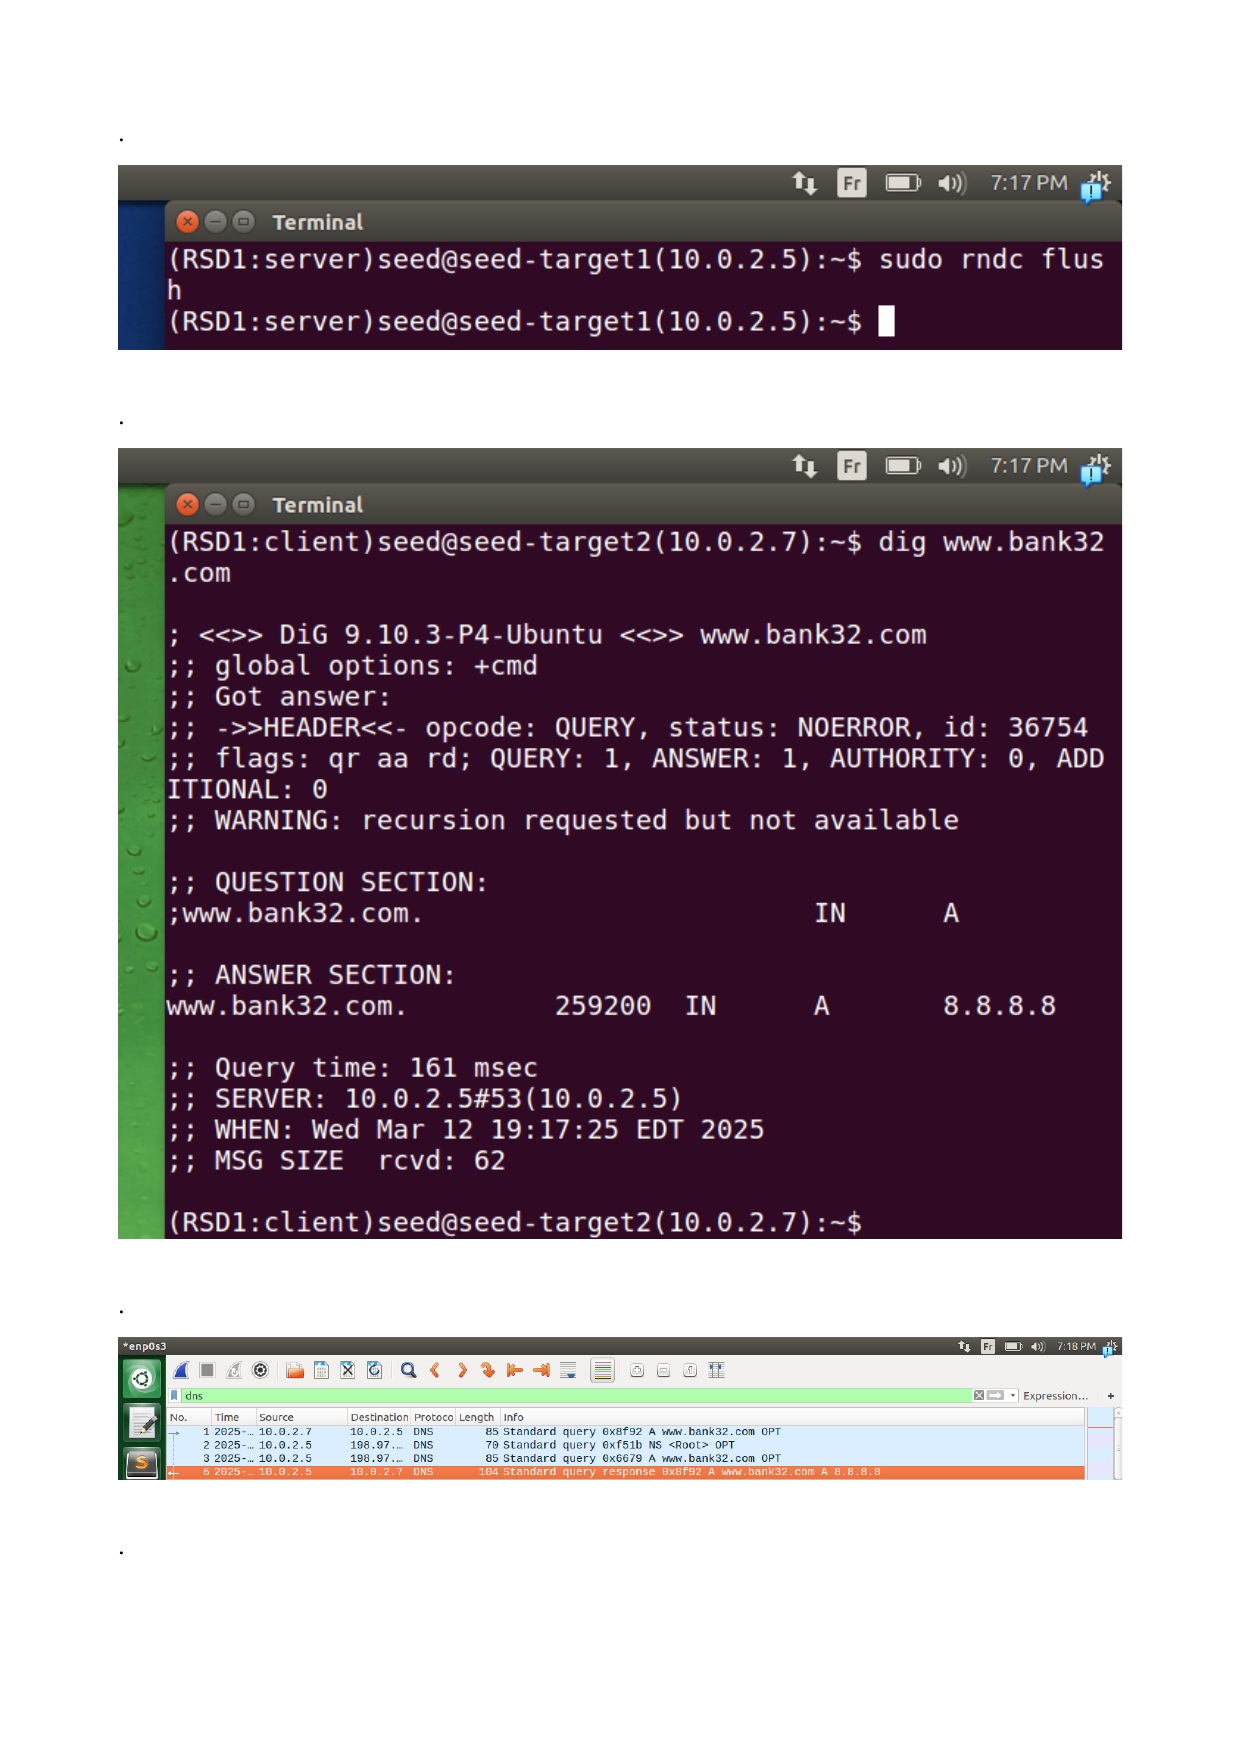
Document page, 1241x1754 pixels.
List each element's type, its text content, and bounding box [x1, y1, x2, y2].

picture [118, 165, 1123, 350]
text . [118, 118, 1122, 147]
text . [118, 1290, 1122, 1319]
text . [118, 1531, 1122, 1560]
picture [118, 448, 1123, 1239]
picture [118, 1337, 1123, 1480]
text . [118, 401, 1122, 430]
